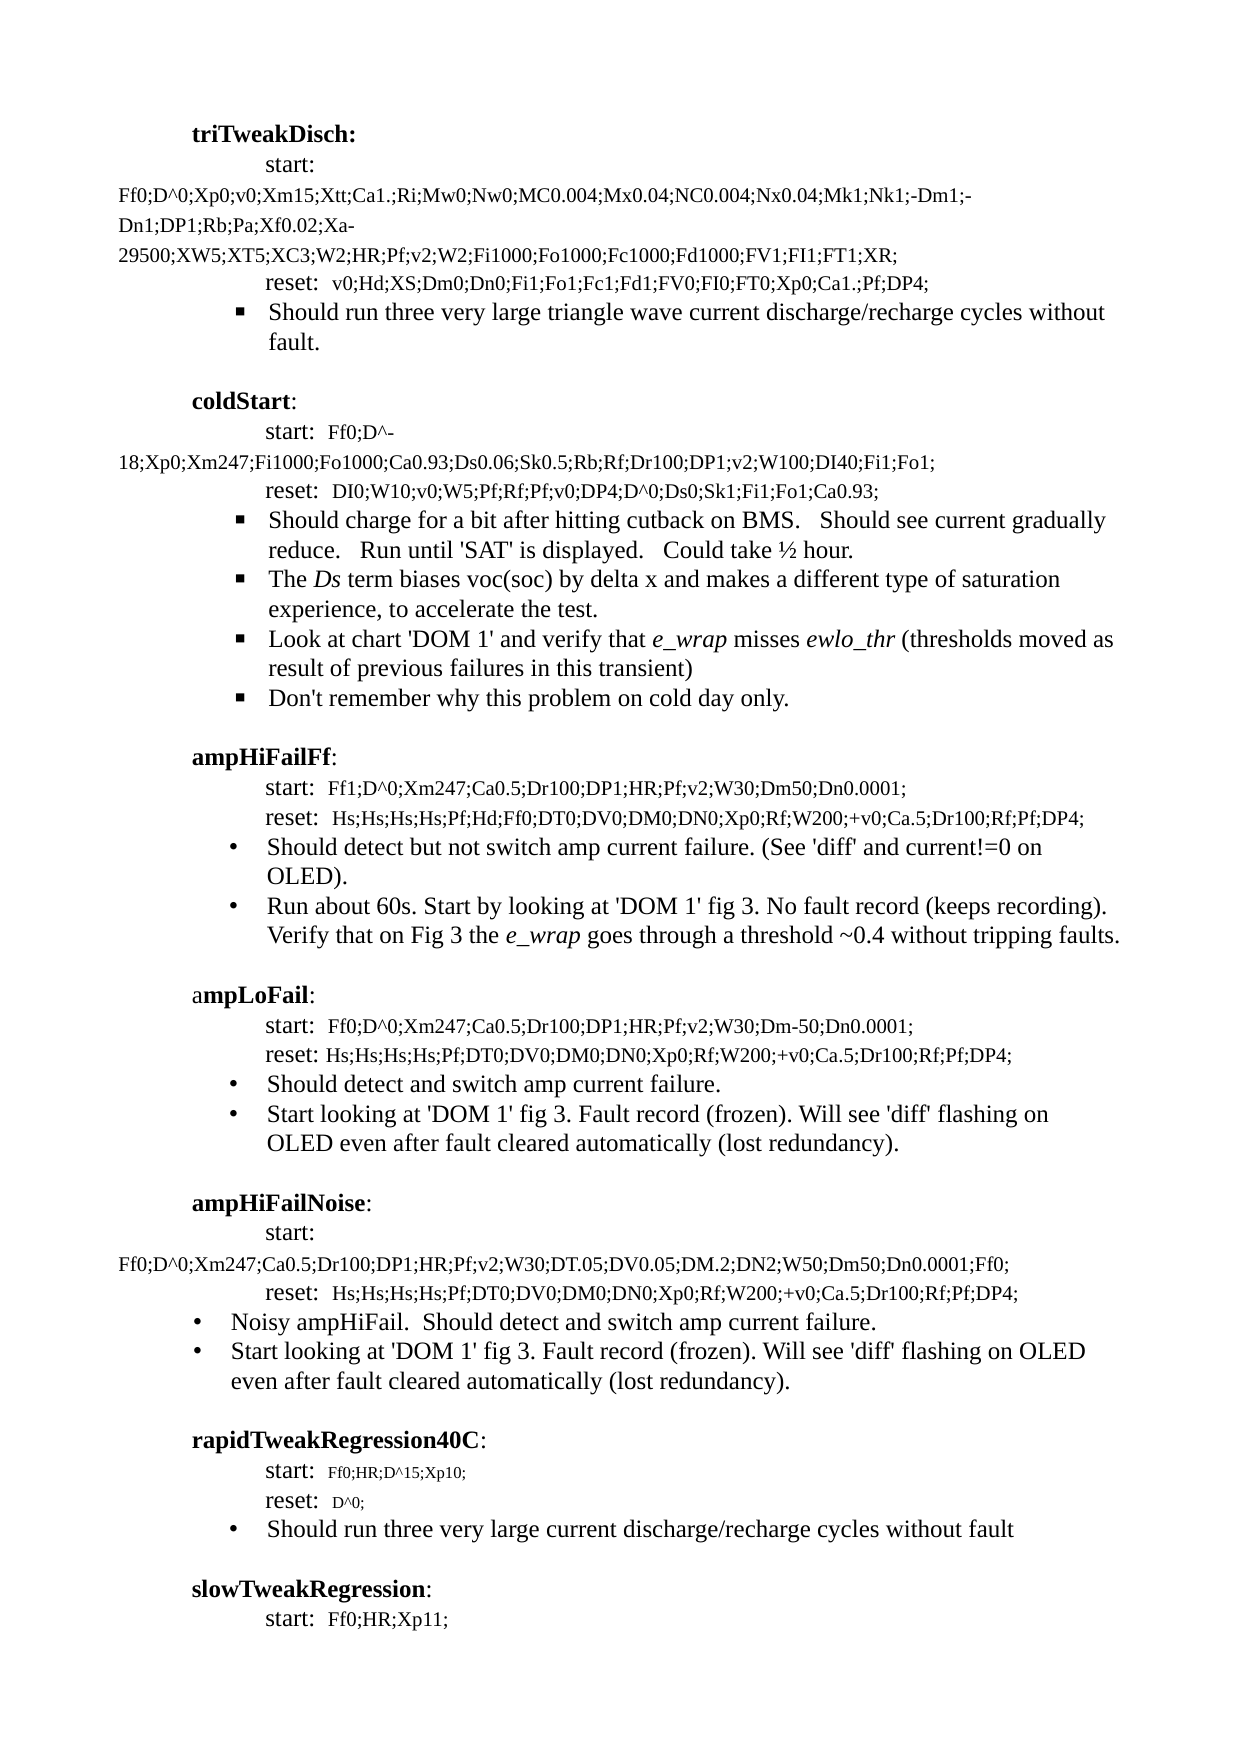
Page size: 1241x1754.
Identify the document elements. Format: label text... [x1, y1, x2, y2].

text reset: DI0;W10;v0;W5;Pf;Rf;Pf;v0;DP4;D^0;Ds0;Sk1;Fi1;Fo1;Ca0.93; [118, 474, 1122, 504]
text coldStart: [118, 385, 1122, 415]
list Don't remember why this problem on cold day only. [231, 682, 1122, 712]
list Run about 60s. Start by looking at 'DOM 1' fig 3. No fault record (keeps recording). Verify that on Fig 3 the e_wrap goes through a threshold ~0.4 without tripping faults. [229, 890, 1122, 949]
list Should run three very large current discharge/recharge cycles without fault [229, 1513, 1122, 1543]
text ampLoFail: [118, 979, 1122, 1009]
text start: Ff0;D^0;Xp0;v0;Xm15;Xtt;Ca1.;Ri;Mw0;Nw0;MC0.004;Mx0.04;NC0.004;Nx0.04;Mk1;Nk1;-Dm1;-Dn1;DP1;Rb;Pa;Xf0.02;Xa-29500;XW5;XT5;XC3;W2;HR;Pf;v2;W2;Fi1000;Fo1000;Fc1000;Fd1000;FV1;FI1;FT1;XR; [118, 148, 1122, 267]
text reset: Hs;Hs;Hs;Hs;Pf;Hd;Ff0;DT0;DV0;DM0;DN0;Xp0;Rf;W200;+v0;Ca.5;Dr100;Rf;Pf;DP4; [118, 801, 1122, 831]
text reset: Hs;Hs;Hs;Hs;Pf;DT0;DV0;DM0;DN0;Xp0;Rf;W200;+v0;Ca.5;Dr100;Rf;Pf;DP4; [118, 1038, 1122, 1068]
list Noisy ampHiFail. Should detect and switch amp current failure. [193, 1306, 1122, 1335]
text start: Ff0;D^0;Xm247;Ca0.5;Dr100;DP1;HR;Pf;v2;W30;Dm-50;Dn0.0001; [118, 1009, 1122, 1038]
text start: Ff0;HR;Xp11; [118, 1602, 1122, 1632]
list Should charge for a bit after hitting cutback on BMS. Should see current gradually reduce. Run until 'SAT' is displayed. Could take ½ hour. [231, 504, 1122, 563]
text rapidTweakRegression40C: [118, 1424, 1122, 1454]
text start: Ff0;D^-18;Xp0;Xm247;Fi1000;Fo1000;Ca0.93;Ds0.06;Sk0.5;Rb;Rf;Dr100;DP1;v2;W100;DI40;Fi1;Fo1; [118, 415, 1122, 474]
list The Ds term biases voc(soc) by delta x and makes a different type of saturation experience, to accelerate the test. [231, 563, 1122, 623]
text start: Ff0;D^0;Xm247;Ca0.5;Dr100;DP1;HR;Pf;v2;W30;DT.05;DV0.05;DM.2;DN2;W50;Dm50;Dn0.0001;Ff0; [118, 1217, 1122, 1276]
list Should detect but not switch amp current failure. (See 'diff' and current!=0 on OLED). [229, 831, 1122, 890]
text reset: Hs;Hs;Hs;Hs;Pf;DT0;DV0;DM0;DN0;Xp0;Rf;W200;+v0;Ca.5;Dr100;Rf;Pf;DP4; [118, 1276, 1122, 1306]
text reset: D^0; [118, 1484, 1122, 1513]
text slowTweakRegression: [118, 1573, 1122, 1602]
list Start looking at 'DOM 1' fig 3. Fault record (frozen). Will see 'diff' flashing on OLED even after fault cleared automatically (lost redundancy). [229, 1098, 1122, 1157]
list Start looking at 'DOM 1' fig 3. Fault record (frozen). Will see 'diff' flashing on OLED even after fault cleared automatically (lost redundancy). [193, 1335, 1122, 1395]
text ampHiFailNoise: [118, 1187, 1122, 1217]
text triTweakDisch: [118, 118, 1122, 148]
list Look at chart 'DOM 1' and verify that e_wrap misses ewlo_thr (thresholds moved as result of previous failures in this transient) [231, 623, 1122, 682]
text ampHiFailFf: [118, 742, 1122, 771]
text start: Ff0;HR;D^15;Xp10; [118, 1454, 1122, 1484]
text start: Ff1;D^0;Xm247;Ca0.5;Dr100;DP1;HR;Pf;v2;W30;Dm50;Dn0.0001; [118, 771, 1122, 801]
list Should run three very large triangle wave current discharge/recharge cycles without fault. [231, 296, 1122, 356]
list Should detect and switch amp current failure. [229, 1068, 1122, 1098]
text reset: v0;Hd;XS;Dm0;Dn0;Fi1;Fo1;Fc1;Fd1;FV0;FI0;FT0;Xp0;Ca1.;Pf;DP4; [118, 267, 1122, 296]
